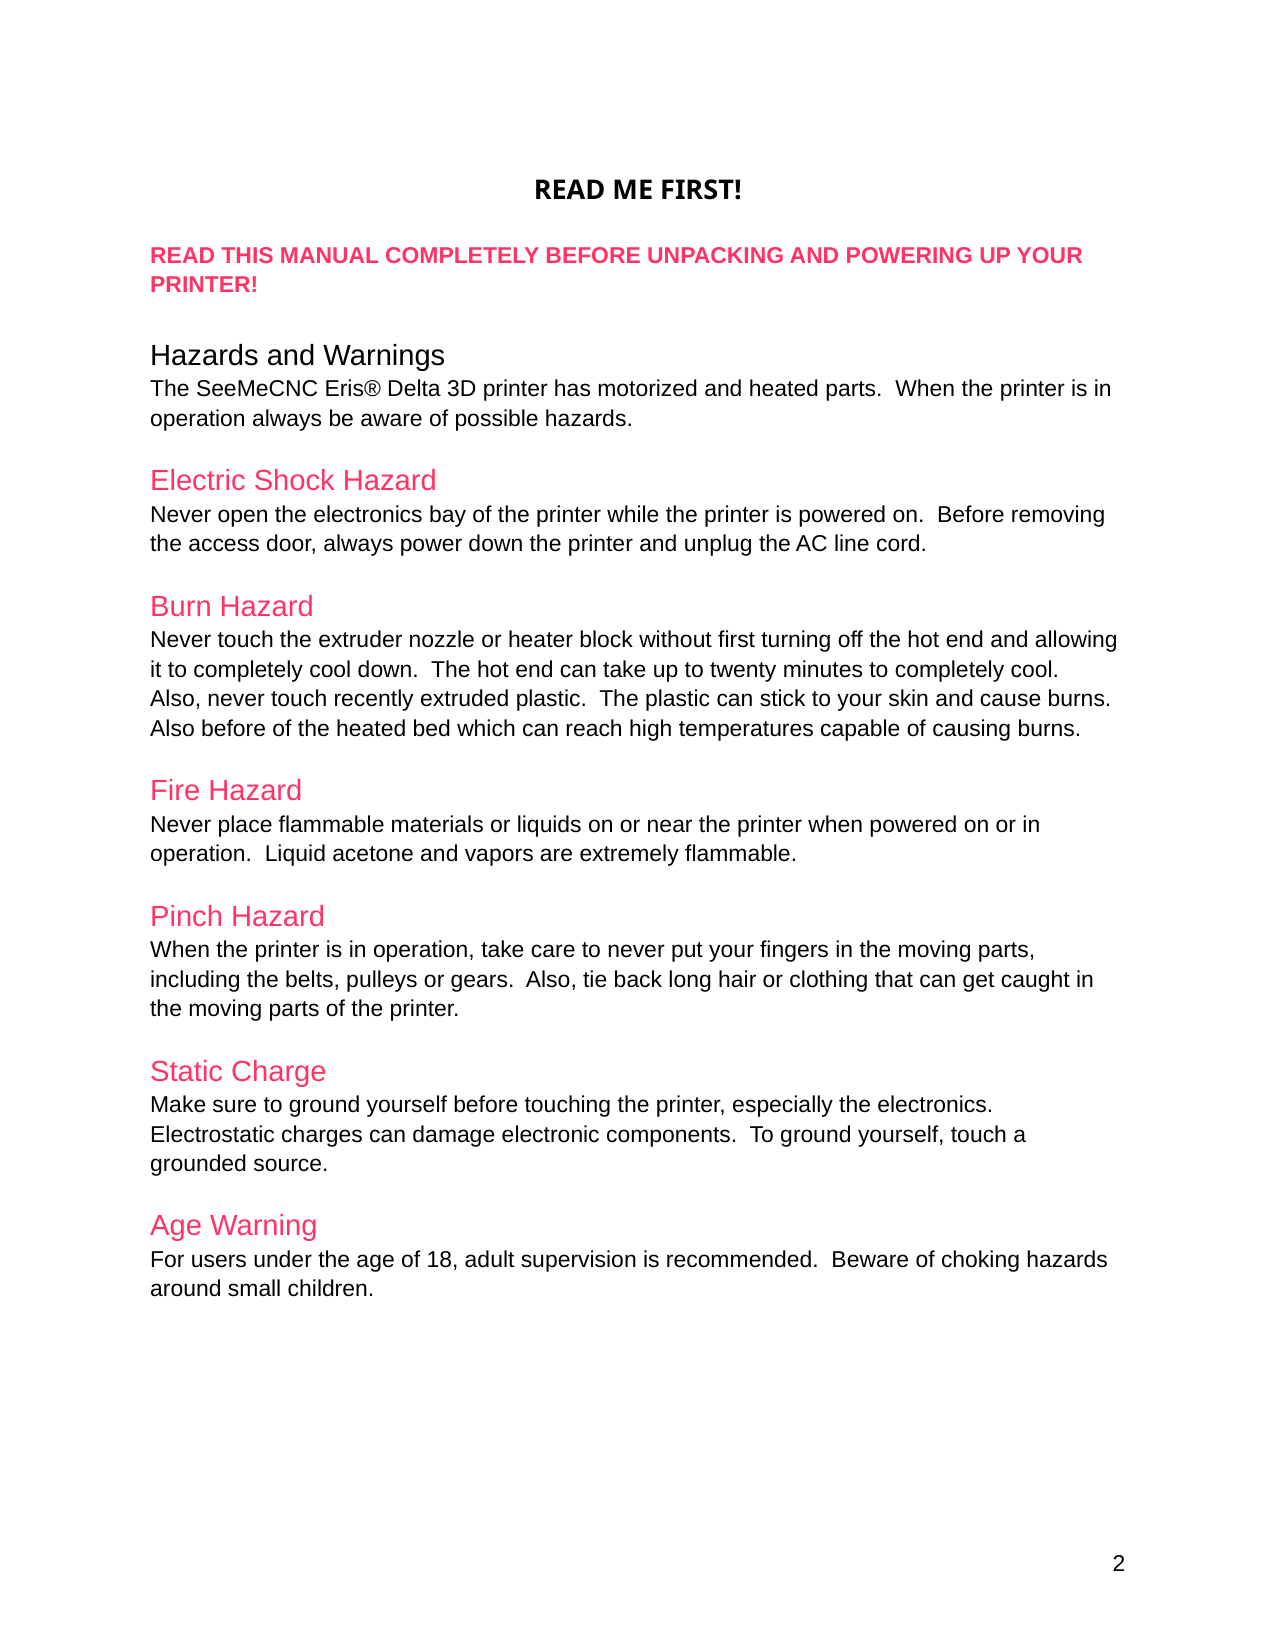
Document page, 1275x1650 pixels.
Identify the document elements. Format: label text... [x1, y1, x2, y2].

subtitle around small children. [150, 1276, 1125, 1302]
subtitle the moving parts of the printer. [150, 996, 1125, 1021]
subtitle it to completely cool down. The hot end can take up to twenty minutes to completely cool. [150, 657, 1125, 682]
text PRINTER! [150, 272, 1125, 298]
subtitle Make sure to ground yourself before touching the printer, especially the electronics. [150, 1092, 1125, 1117]
subtitle grounded source. [150, 1151, 1125, 1176]
subtitle Never open the electronics bay of the printer while the printer is powered on. Before removing [150, 502, 1125, 527]
subtitle operation always be aware of possible hazards. [150, 406, 1125, 431]
subtitle Static Charge [150, 1054, 1125, 1087]
subtitle READ ME FIRST! [150, 171, 1125, 208]
subtitle Burn Hazard [150, 590, 1125, 622]
subtitle Also before of the heated bed which can reach high temperatures capable of causing burns. [150, 715, 1125, 741]
subtitle Electrostatic charges can damage electronic components. To ground yourself, touch a [150, 1121, 1125, 1147]
subtitle Hazards and Warnings [150, 339, 1125, 371]
subtitle Never touch the extruder nozzle or heater block without first turning off the hot end and allowing [150, 627, 1125, 653]
subtitle Never place flammable materials or liquids on or near the printer when powered on or in [150, 811, 1125, 837]
subtitle operation. Liquid acetone and vapors are extremely flammable. [150, 841, 1125, 866]
subtitle Pinch Hazard [150, 899, 1125, 932]
subtitle Also, never touch recently extruded plastic. The plastic can stick to your skin and cause burns. [150, 686, 1125, 712]
text READ THIS MANUAL COMPLETELY BEFORE UNPACKING AND POWERING UP YOUR [150, 243, 1125, 268]
subtitle When the printer is in operation, take care to never put your fingers in the moving parts, [150, 937, 1125, 963]
subtitle including the belts, pulleys or gears. Also, tie back long hair or clothing that can get caught in [150, 966, 1125, 992]
subtitle The SeeMeCNC Eris® Delta 3D printer has motorized and heated parts. When the printer is in [150, 376, 1125, 402]
subtitle Fire Hazard [150, 774, 1125, 807]
subtitle Age Warning [150, 1209, 1125, 1242]
subtitle the access door, always power down the printer and unplug the AC line cord. [150, 531, 1125, 557]
subtitle For users under the age of 18, adult supervision is recommended. Beware of choking hazards [150, 1247, 1125, 1272]
subtitle Electric Shock Hazard [150, 464, 1125, 497]
